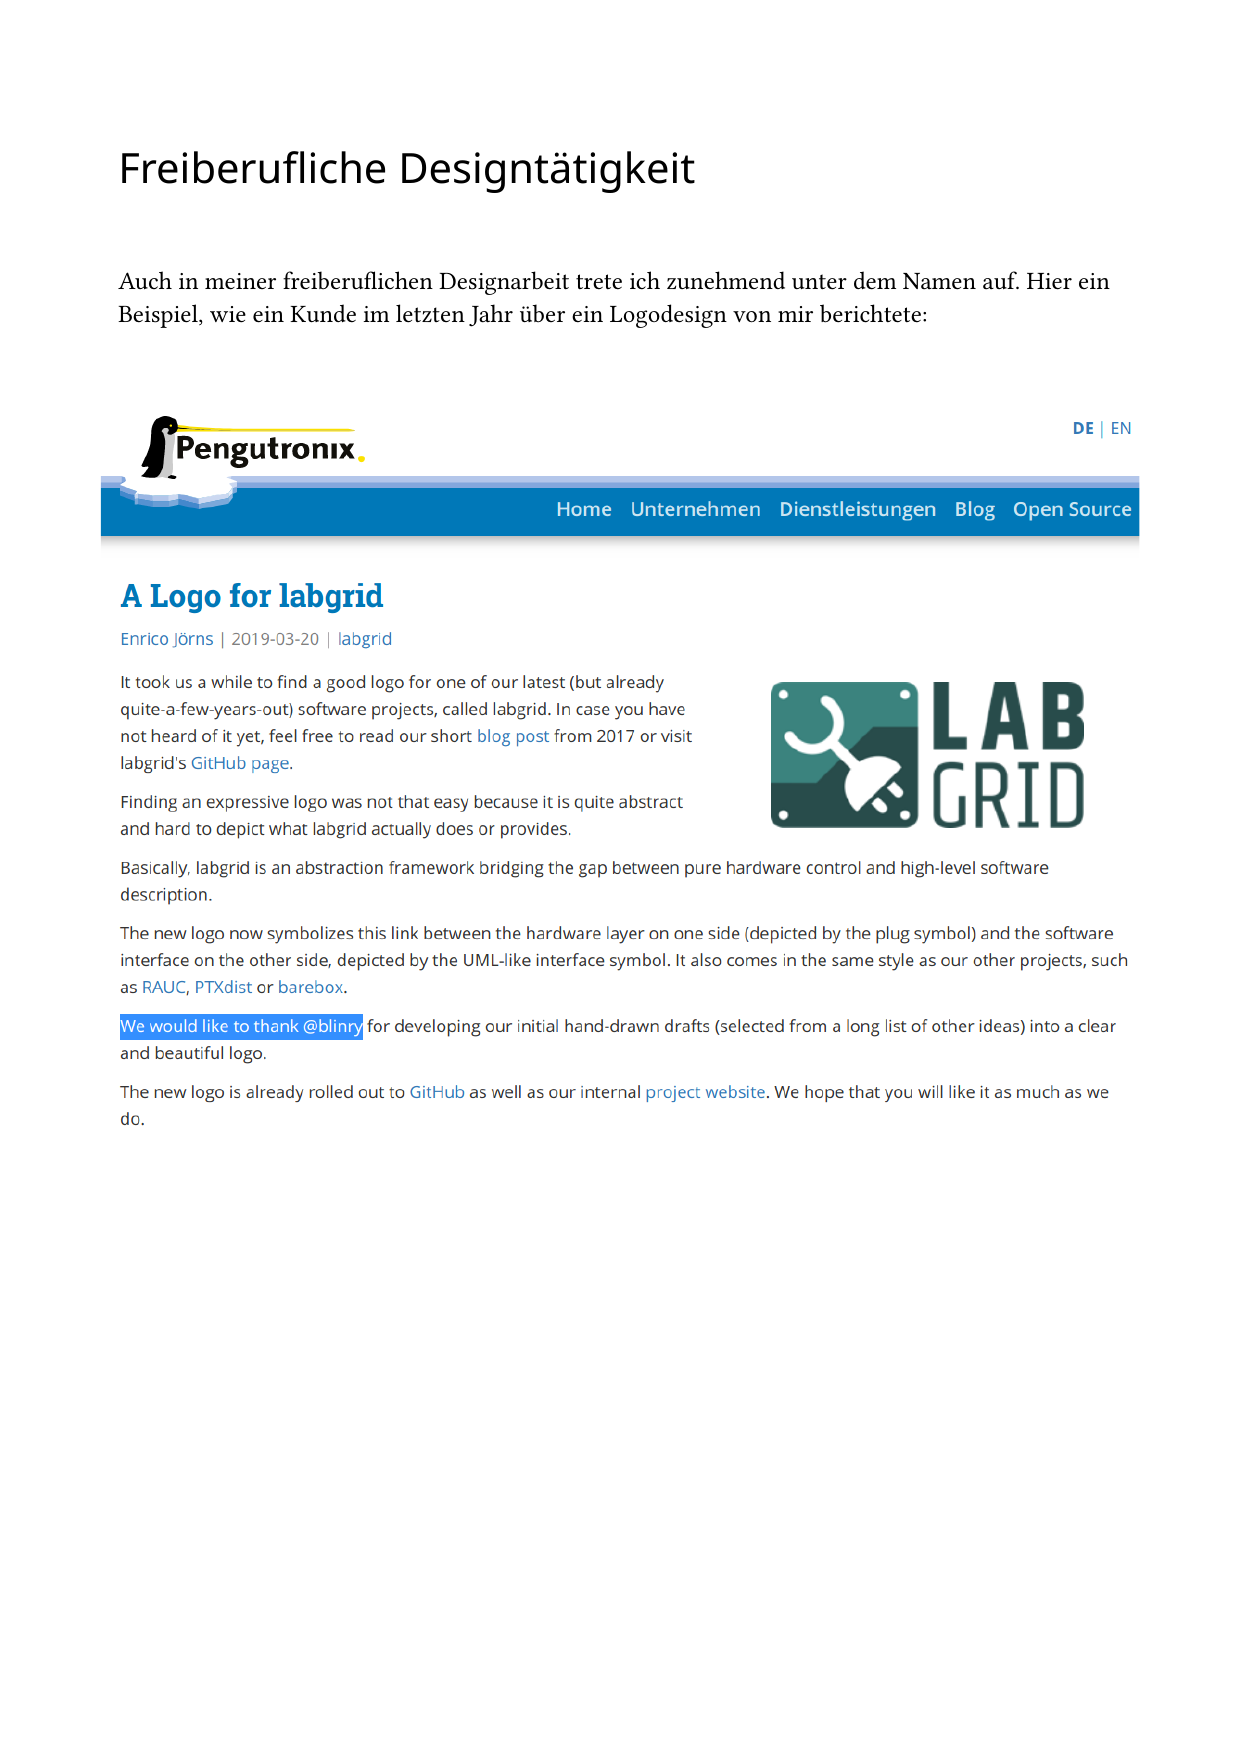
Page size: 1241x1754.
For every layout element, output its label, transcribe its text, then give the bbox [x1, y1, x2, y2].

picture [639, 503, 643, 515]
picture [709, 502, 715, 515]
text Auch in meiner freiberuflichen Designarbeit trete ich zunehmend unter dem Namen auf. Hier ein Beispiel, wie ein Kunde im letzten Jahr über ein Logodesign von mir berichtete: [118, 267, 1122, 328]
picture [1030, 507, 1038, 520]
picture [872, 506, 882, 515]
picture [750, 506, 758, 515]
picture [559, 503, 569, 515]
picture [677, 506, 692, 515]
picture [721, 506, 730, 515]
picture [100, 537, 1140, 1141]
picture [921, 506, 933, 515]
picture [100, 406, 1140, 508]
picture [693, 507, 700, 515]
picture [659, 505, 663, 515]
picture [786, 504, 792, 515]
picture [956, 503, 966, 515]
picture [808, 506, 818, 515]
picture [781, 503, 788, 515]
picture [833, 504, 838, 513]
subtitle Freiberufliche Designtätigkeit [118, 139, 1122, 196]
picture [1041, 508, 1048, 516]
